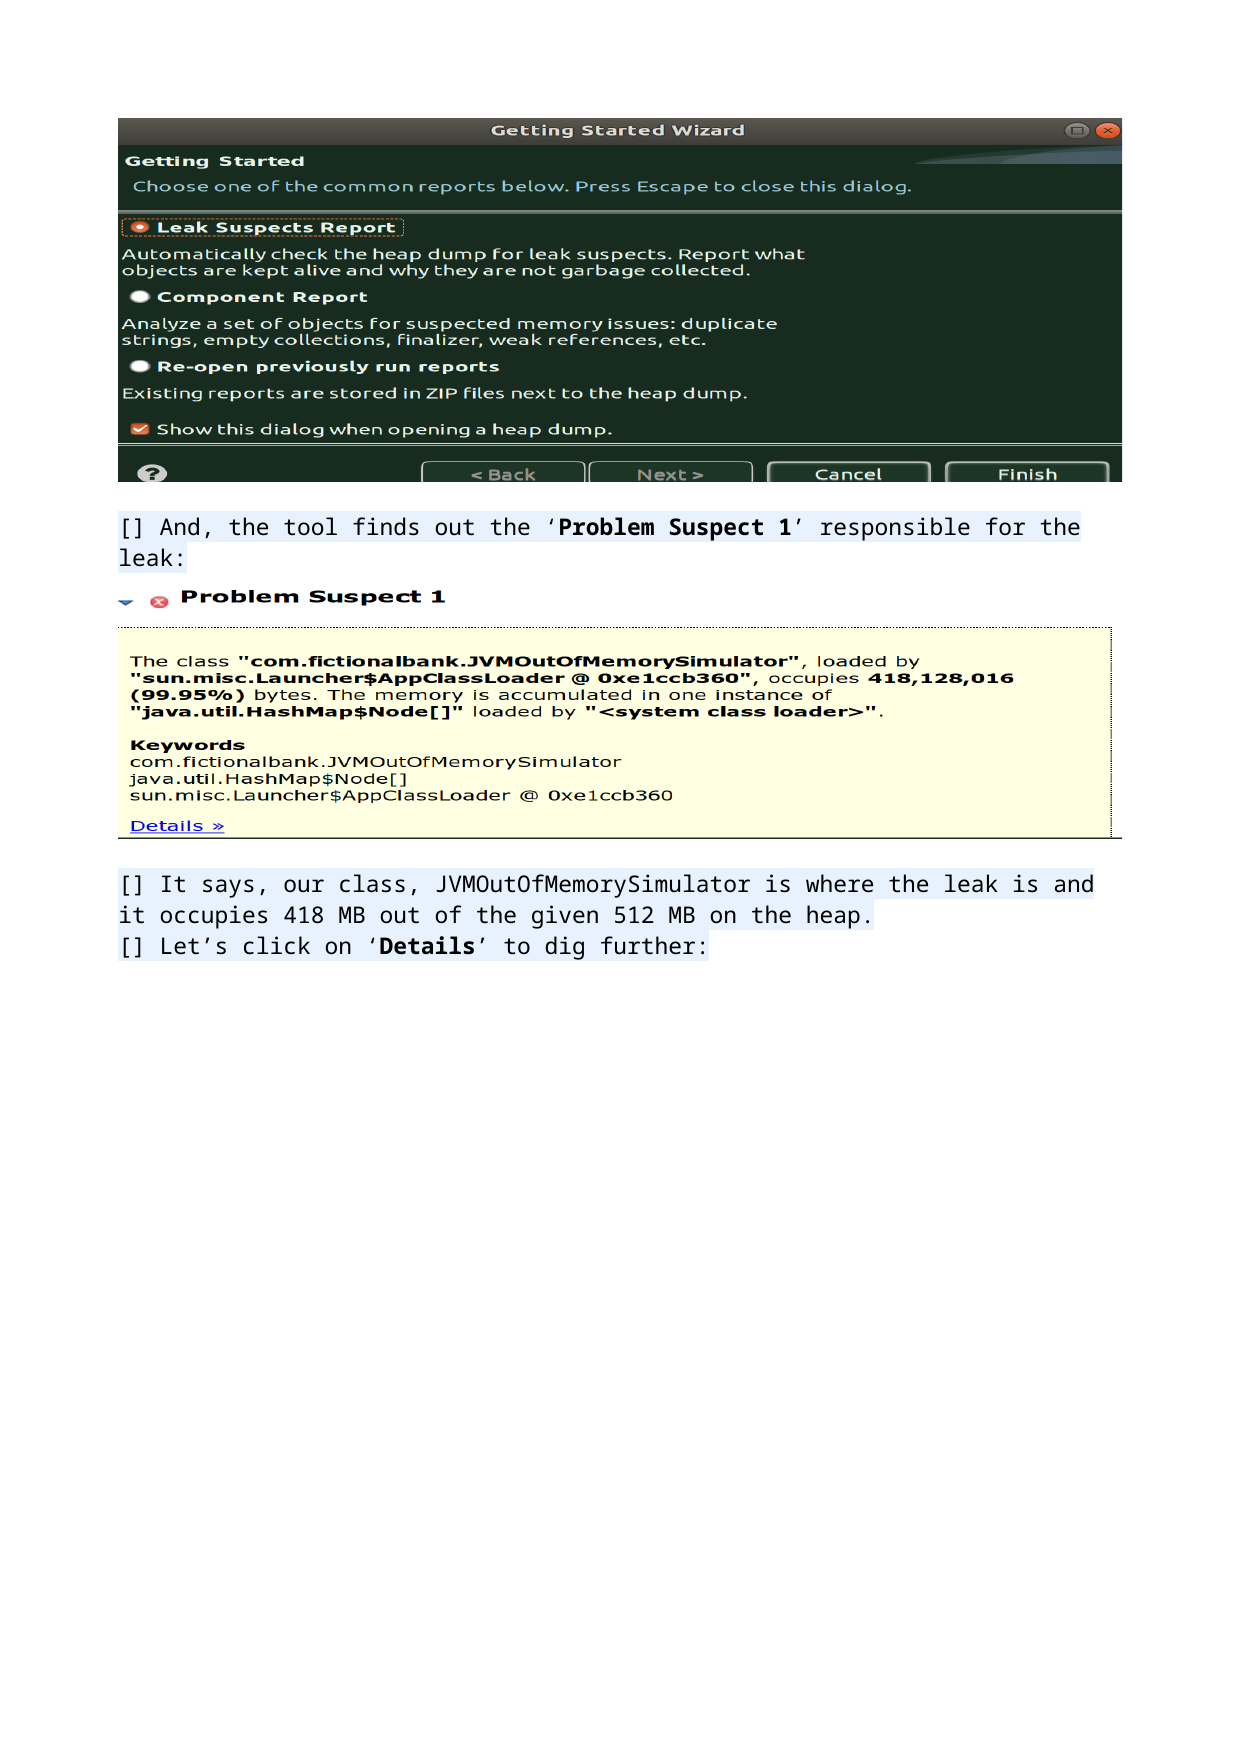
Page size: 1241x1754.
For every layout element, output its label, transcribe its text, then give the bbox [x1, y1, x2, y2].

text [] Let’s click on ‘Details’ to dig further: [118, 930, 1122, 961]
text [] It says, our class, JVMOutOfMemorySimulator is where the leak is and it occupies 418 MB out of the given 512 MB on the heap. [118, 868, 1122, 930]
picture [118, 573, 1123, 839]
picture [118, 118, 1123, 482]
text [] And, the tool finds out the ‘Problem Suspect 1’ responsible for the leak: [118, 511, 1122, 573]
